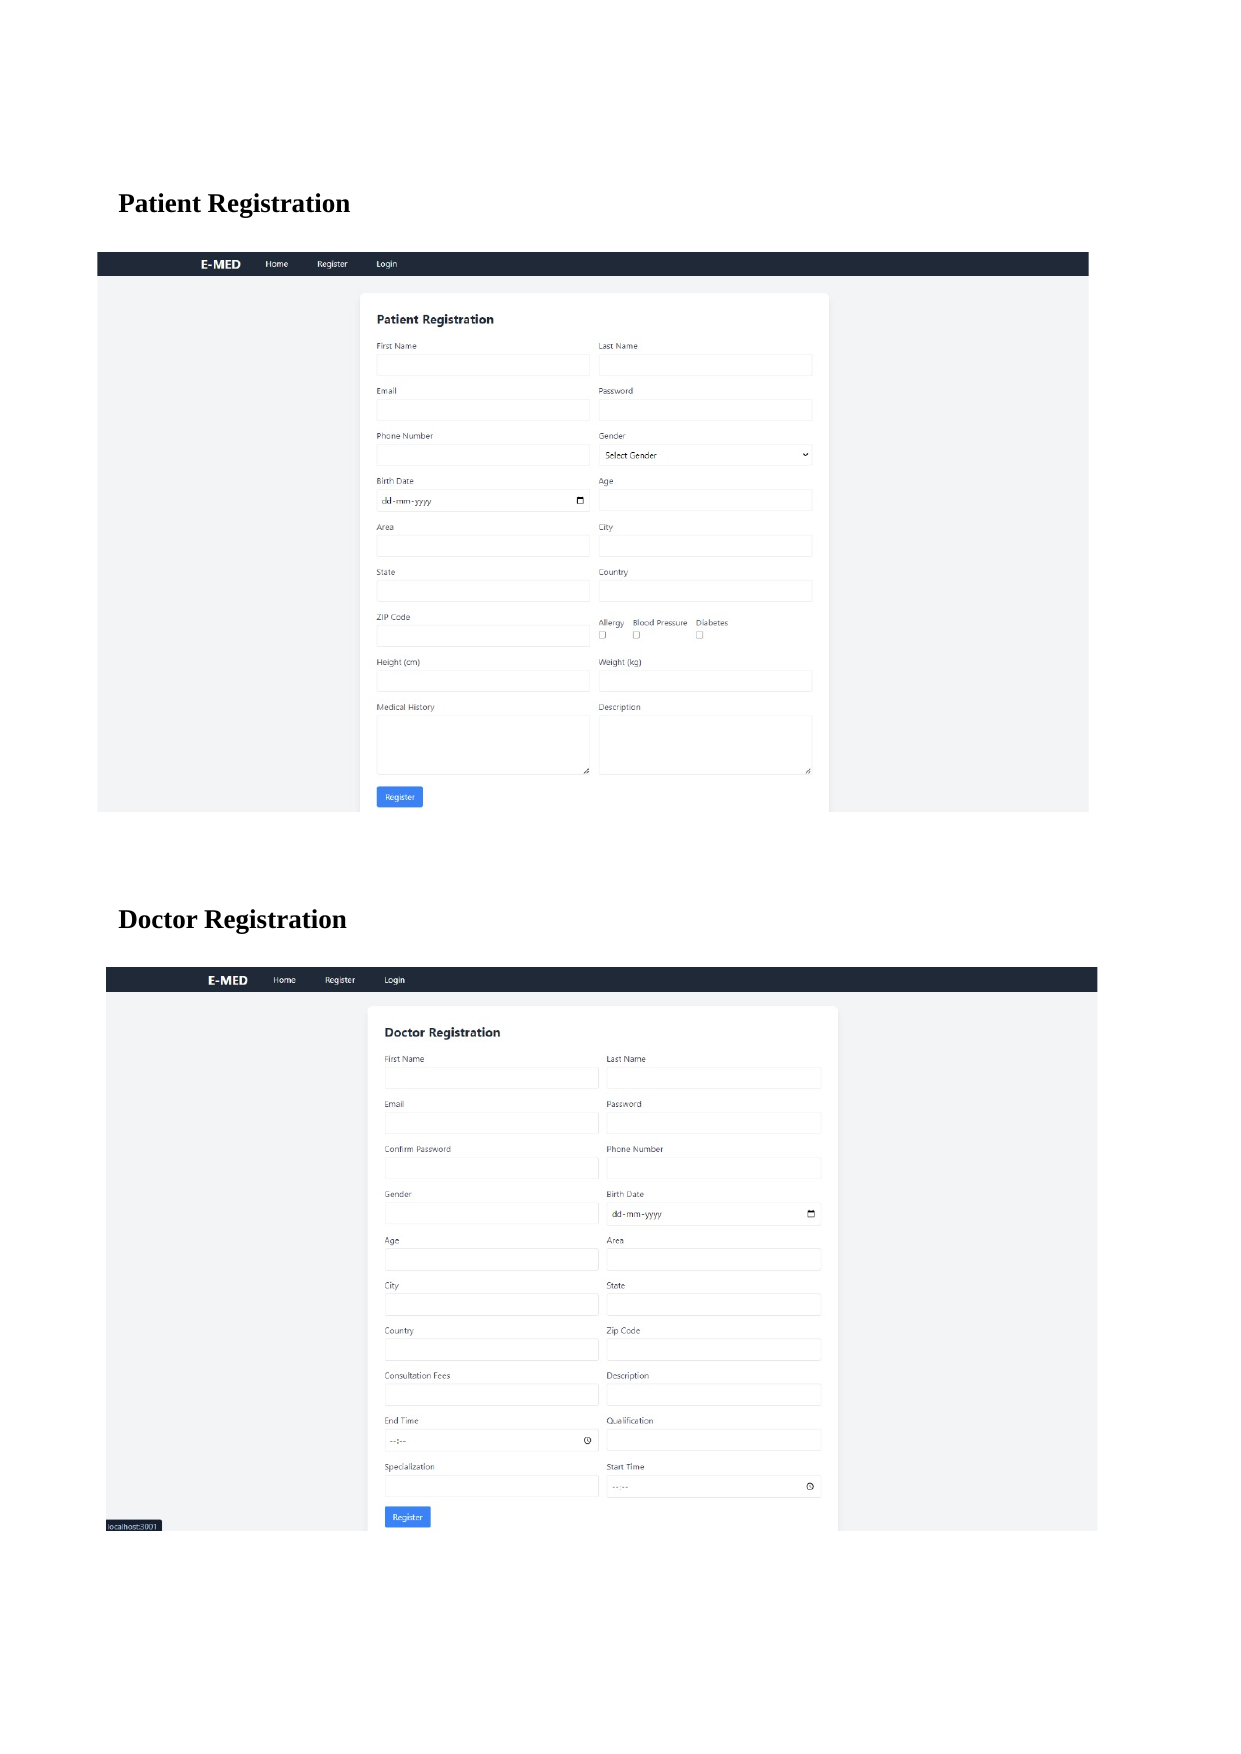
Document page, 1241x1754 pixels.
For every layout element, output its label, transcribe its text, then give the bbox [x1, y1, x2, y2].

picture [106, 967, 1098, 1531]
subtitle Doctor Registration [118, 903, 1122, 934]
picture [97, 252, 1089, 812]
subtitle Patient Registration [118, 187, 1122, 218]
